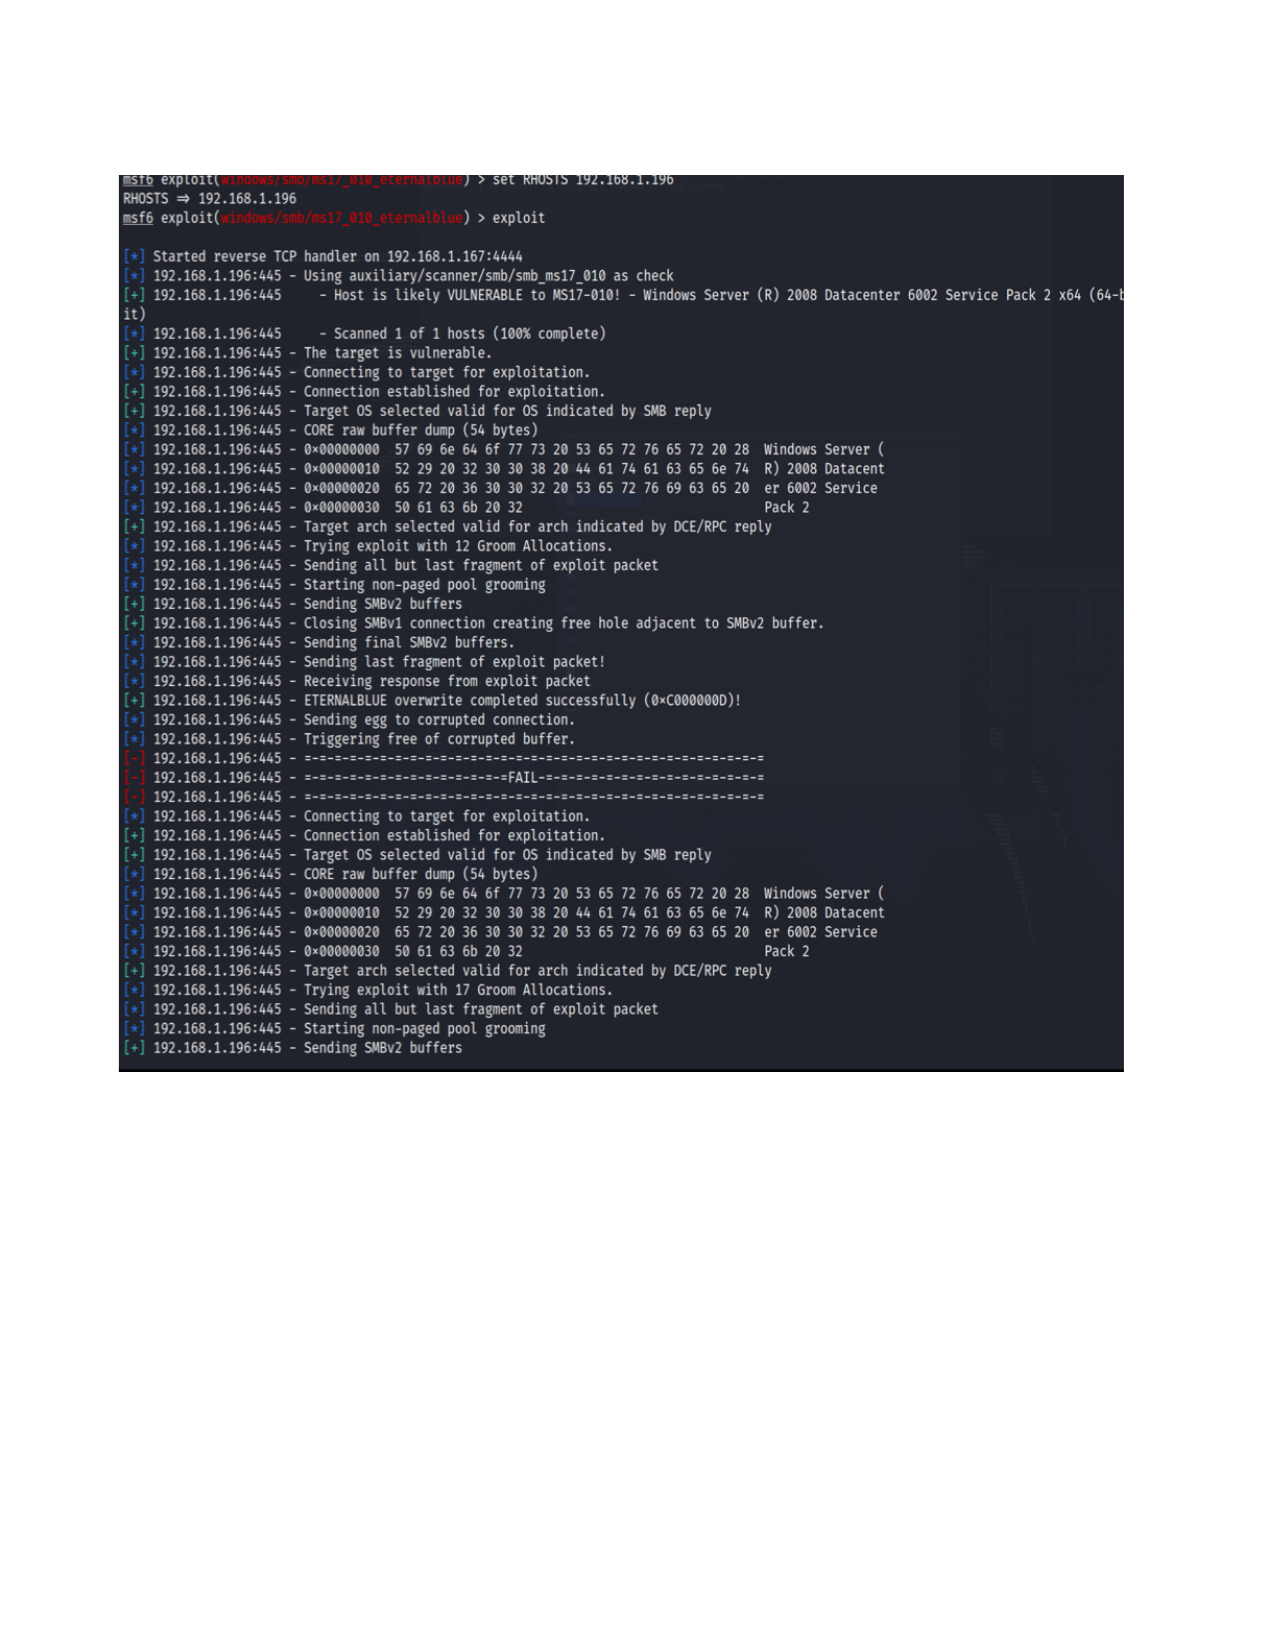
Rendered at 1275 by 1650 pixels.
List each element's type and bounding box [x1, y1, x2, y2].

picture [118, 175, 1124, 1072]
